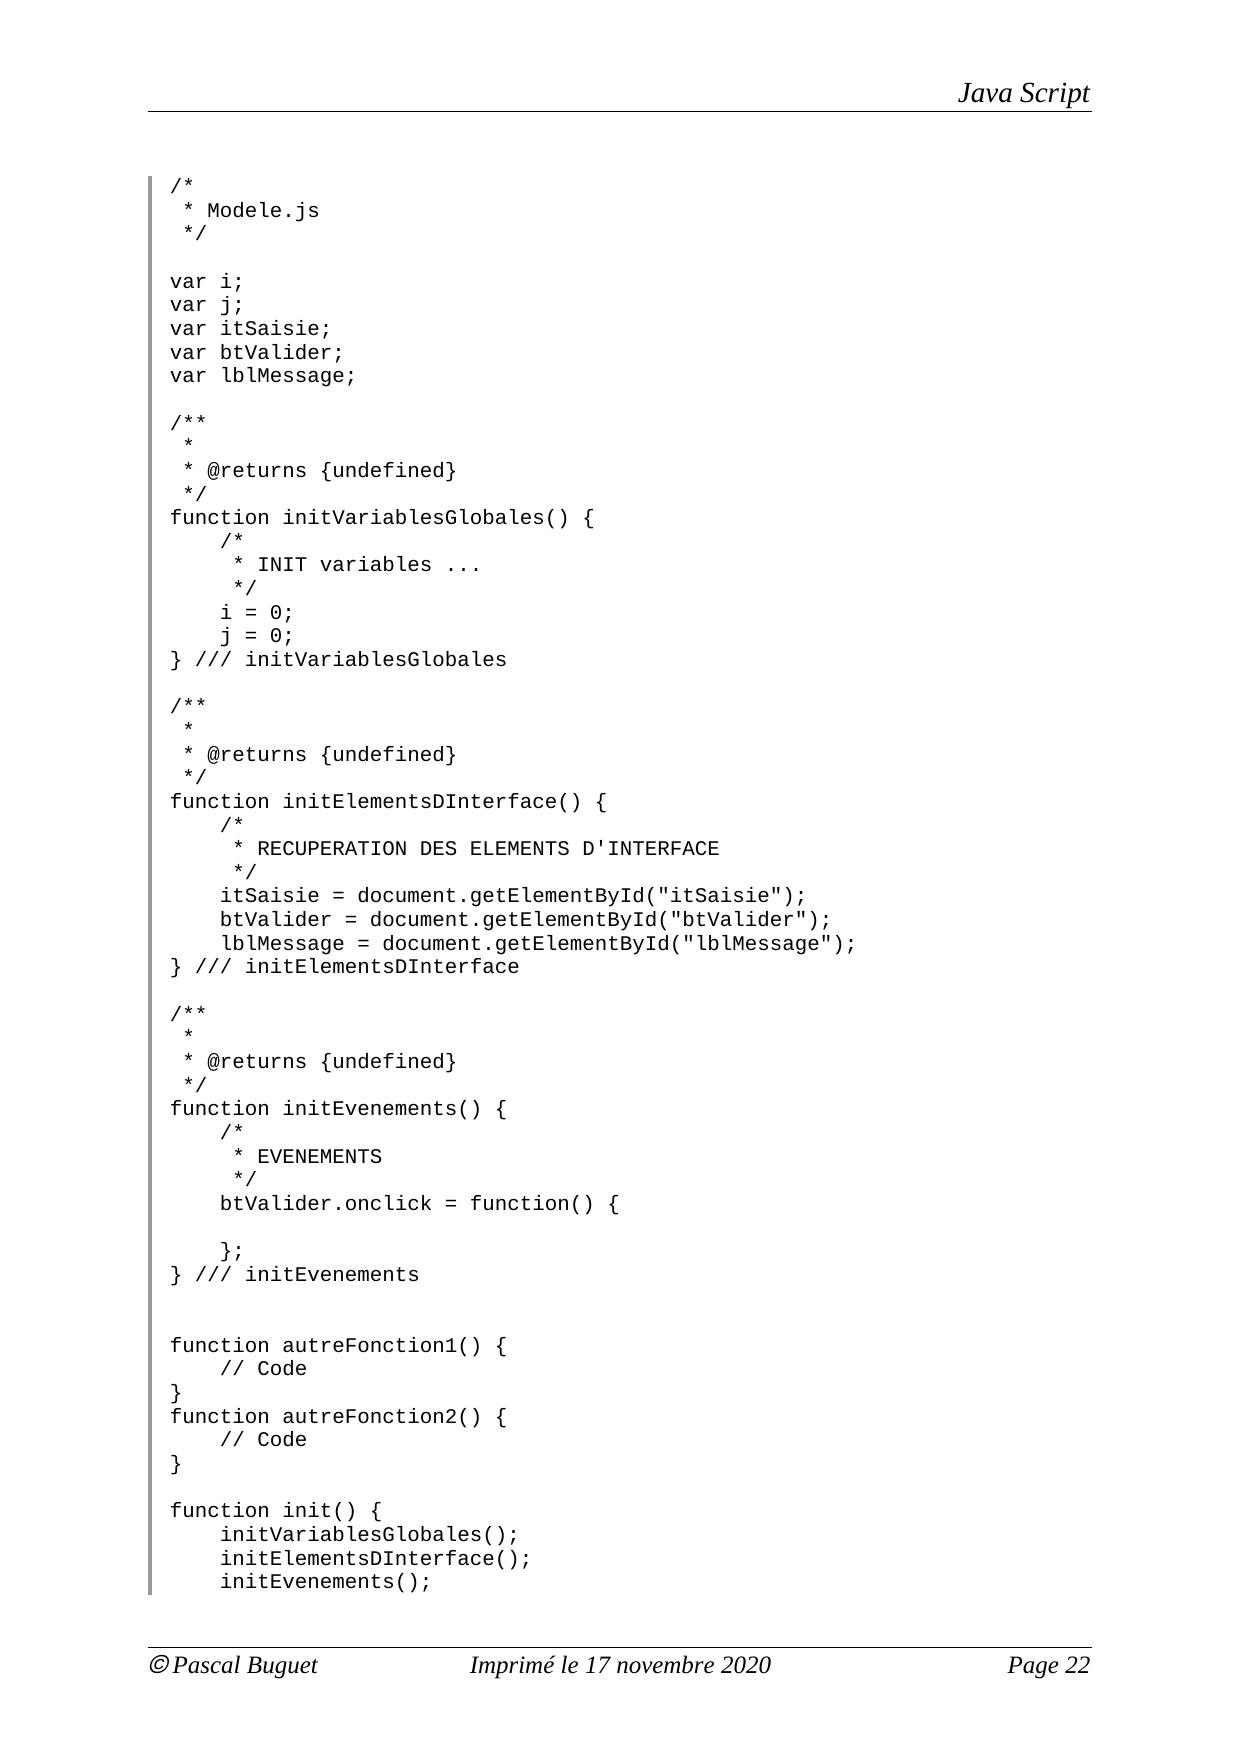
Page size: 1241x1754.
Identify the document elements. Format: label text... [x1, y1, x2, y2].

text */ [152, 1169, 1092, 1193]
text /** [152, 413, 1092, 436]
text lblMessage = document.getElementById("lblMessage"); [152, 933, 1092, 956]
text function init() { [152, 1500, 1092, 1524]
text j = 0; [152, 625, 1092, 649]
text var itSaisie; [152, 318, 1092, 342]
text function autreFonction2() { [152, 1406, 1092, 1429]
text initEvenements(); [152, 1571, 1092, 1595]
text * [152, 1027, 1092, 1051]
text } /// initEvenements [152, 1264, 1092, 1287]
text /* [152, 531, 1092, 554]
text */ [152, 862, 1092, 886]
text function initVariablesGlobales() { [152, 507, 1092, 531]
text * @returns {undefined} [152, 1051, 1092, 1075]
text /* [152, 176, 1092, 200]
text function autreFonction1() { [152, 1335, 1092, 1358]
text * EVENEMENTS [152, 1146, 1092, 1169]
text } [152, 1453, 1092, 1477]
text btValider = document.getElementById("btValider"); [152, 909, 1092, 933]
text function initEvenements() { [152, 1098, 1092, 1122]
text btValider.onclick = function() { [152, 1193, 1092, 1217]
text // Code [152, 1429, 1092, 1453]
text var j; [152, 294, 1092, 318]
text var lblMessage; [152, 365, 1092, 389]
text var btValider; [152, 342, 1092, 365]
text * Modele.js [152, 200, 1092, 223]
text */ [152, 223, 1092, 247]
text i = 0; [152, 602, 1092, 625]
text */ [152, 483, 1092, 507]
text */ [152, 1075, 1092, 1098]
text /** [152, 1004, 1092, 1027]
text * INIT variables ... [152, 554, 1092, 578]
text function initElementsDInterface() { [152, 791, 1092, 814]
text * @returns {undefined} [152, 744, 1092, 767]
text initElementsDInterface(); [152, 1548, 1092, 1571]
text itSaisie = document.getElementById("itSaisie"); [152, 886, 1092, 909]
text /* [152, 814, 1092, 838]
text /* [152, 1122, 1092, 1146]
text var i; [152, 271, 1092, 294]
text } /// initElementsDInterface [152, 956, 1092, 980]
text */ [152, 578, 1092, 602]
text * [152, 436, 1092, 460]
text }; [152, 1240, 1092, 1264]
text } /// initVariablesGlobales [152, 649, 1092, 673]
text */ [152, 767, 1092, 791]
text * RECUPERATION DES ELEMENTS D'INTERFACE [152, 838, 1092, 862]
text * @returns {undefined} [152, 460, 1092, 483]
text } [152, 1382, 1092, 1406]
text // Code [152, 1358, 1092, 1382]
text /** [152, 696, 1092, 720]
text initVariablesGlobales(); [152, 1524, 1092, 1548]
text * [152, 720, 1092, 744]
